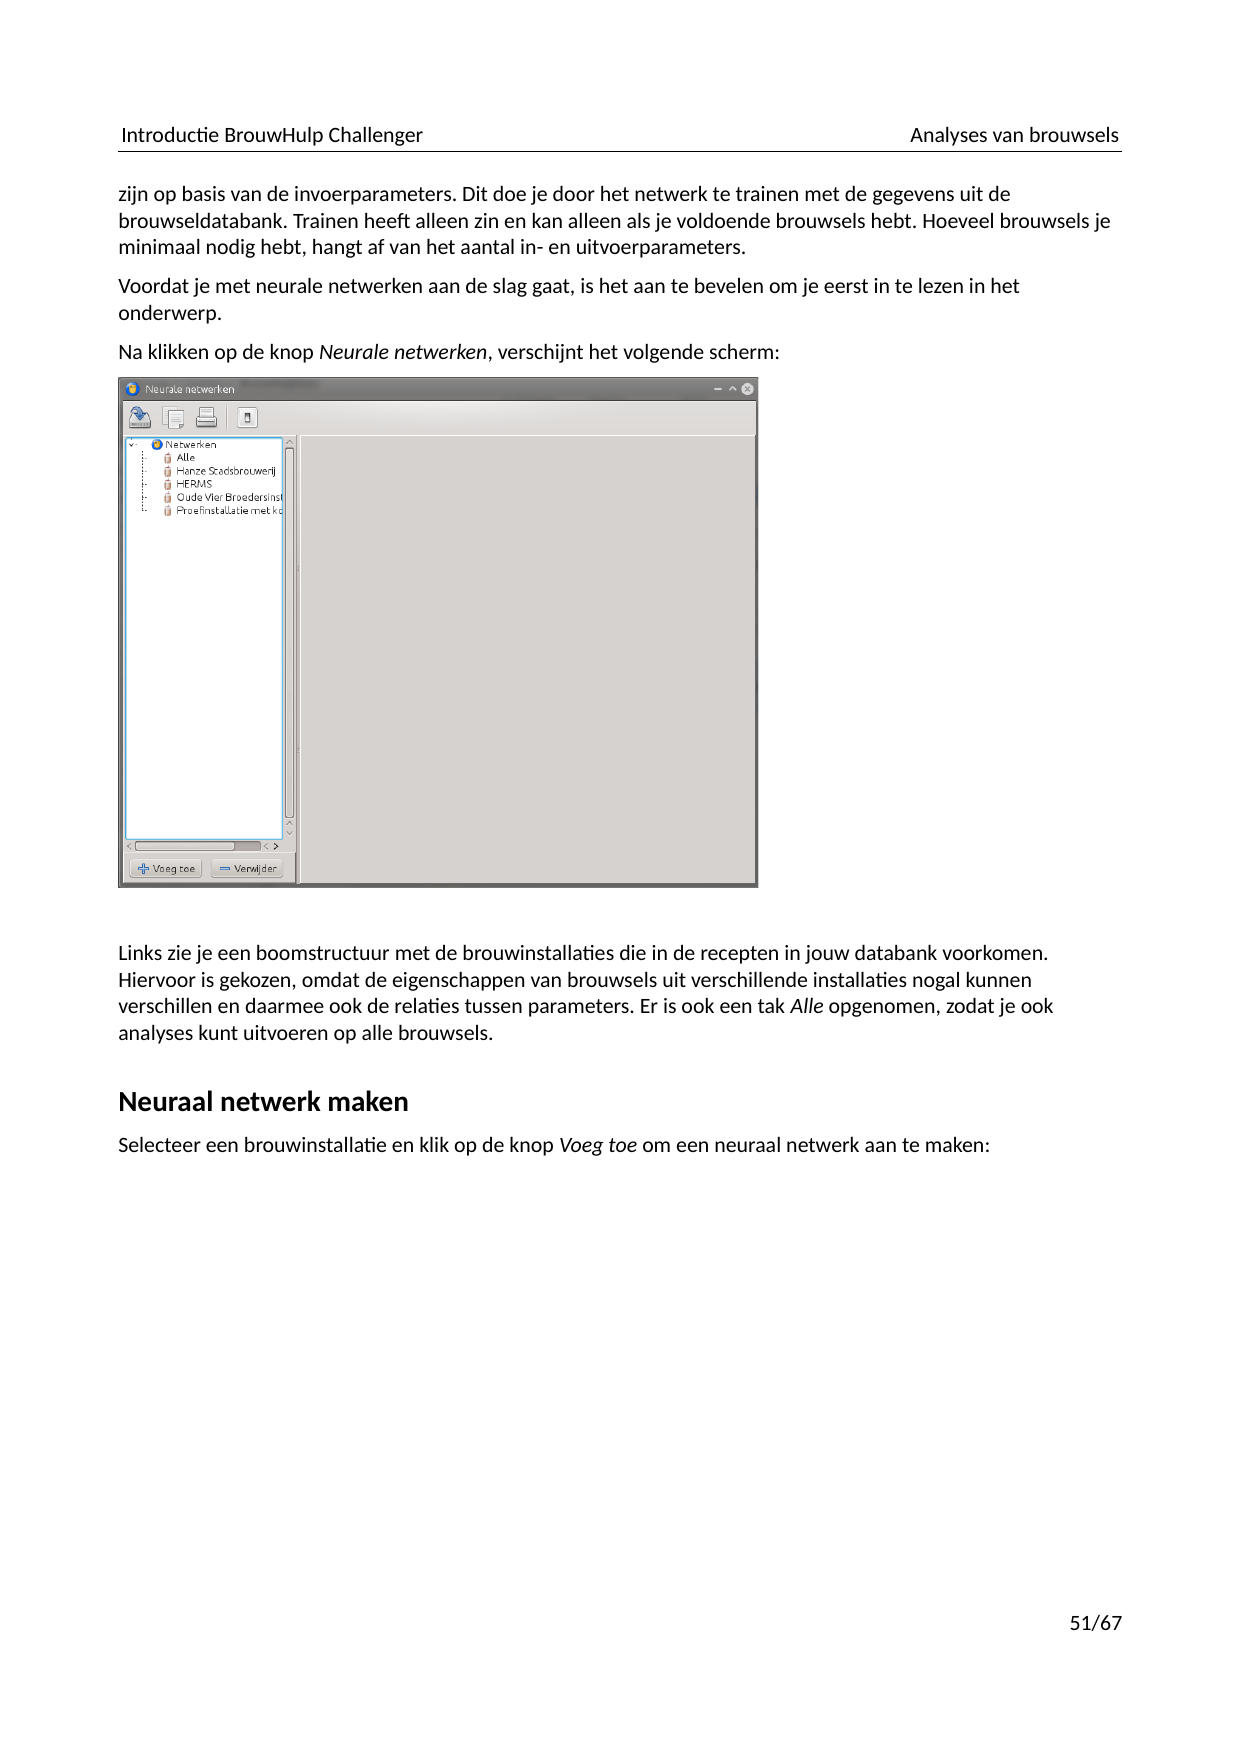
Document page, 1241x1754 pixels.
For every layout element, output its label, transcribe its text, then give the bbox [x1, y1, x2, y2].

text Voordat je met neurale netwerken aan de slag gaat, is het aan te bevelen om je eerst in te lezen in het onderwerp. [118, 273, 1122, 326]
text zijn op basis van de invoerparameters. Dit doe je door het netwerk te trainen met de gegevens uit de brouwseldatabank. Trainen heeft alleen zin en kan alleen als je voldoende brouwsels hebt. Hoeveel brouwsels je minimaal nodig hebt, hangt af van het aantal in- en uitvoerparameters. [118, 180, 1122, 260]
text Na klikken op de knop Neurale netwerken, verschijnt het volgende scherm: [118, 338, 1122, 365]
text Links zie je een boomstructuur met de brouwinstallaties die in de recepten in jouw databank voorkomen. Hiervoor is gekozen, omdat de eigenschappen van brouwsels uit verschillende installaties nogal kunnen verschillen en daarmee ook de relaties tussen parameters. Er is ook een tak Alle opgenomen, zodat je ook analyses kunt uitvoeren op alle brouwsels. [118, 939, 1122, 1046]
text Selecteer een brouwinstallatie en klik op de knop Voeg toe om een neuraal netwerk aan te maken: [118, 1132, 1122, 1158]
picture [118, 377, 759, 888]
subtitle Neuraal netwerk maken [118, 1083, 1122, 1119]
